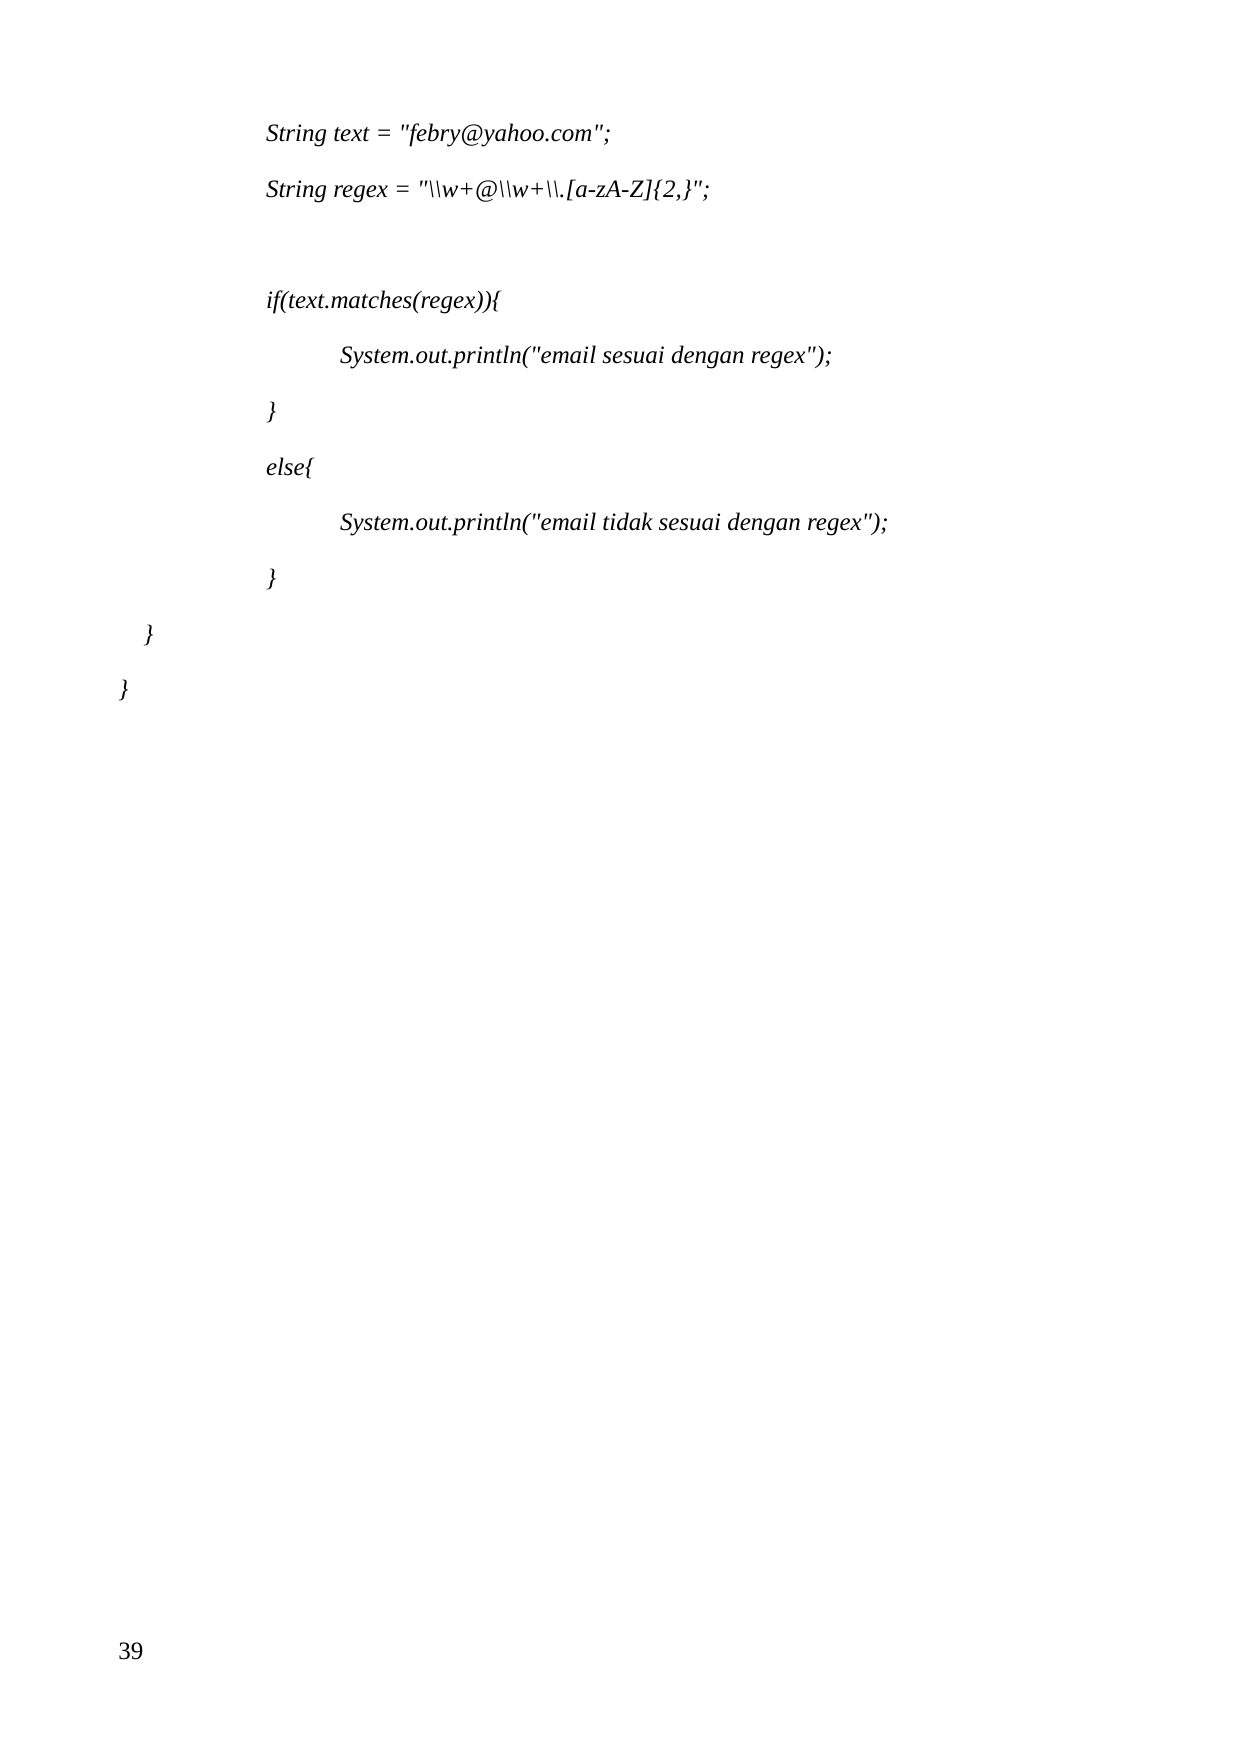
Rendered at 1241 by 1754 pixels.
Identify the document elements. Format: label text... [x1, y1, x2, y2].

text String regex = "\\w+@\\w+\\.[a-zA-Z]{2,}"; [118, 174, 1122, 202]
text else{ [118, 452, 1122, 481]
text } [118, 674, 1122, 703]
text } [118, 619, 1122, 647]
text System.out.println("email sesuai dengan regex"); [118, 341, 1122, 369]
text String text = "febry@yahoo.com"; [118, 118, 1122, 147]
text } [118, 563, 1122, 592]
text } [118, 396, 1122, 425]
text if(text.matches(regex)){ [118, 285, 1122, 314]
text System.out.println("email tidak sesuai dengan regex"); [118, 507, 1122, 536]
